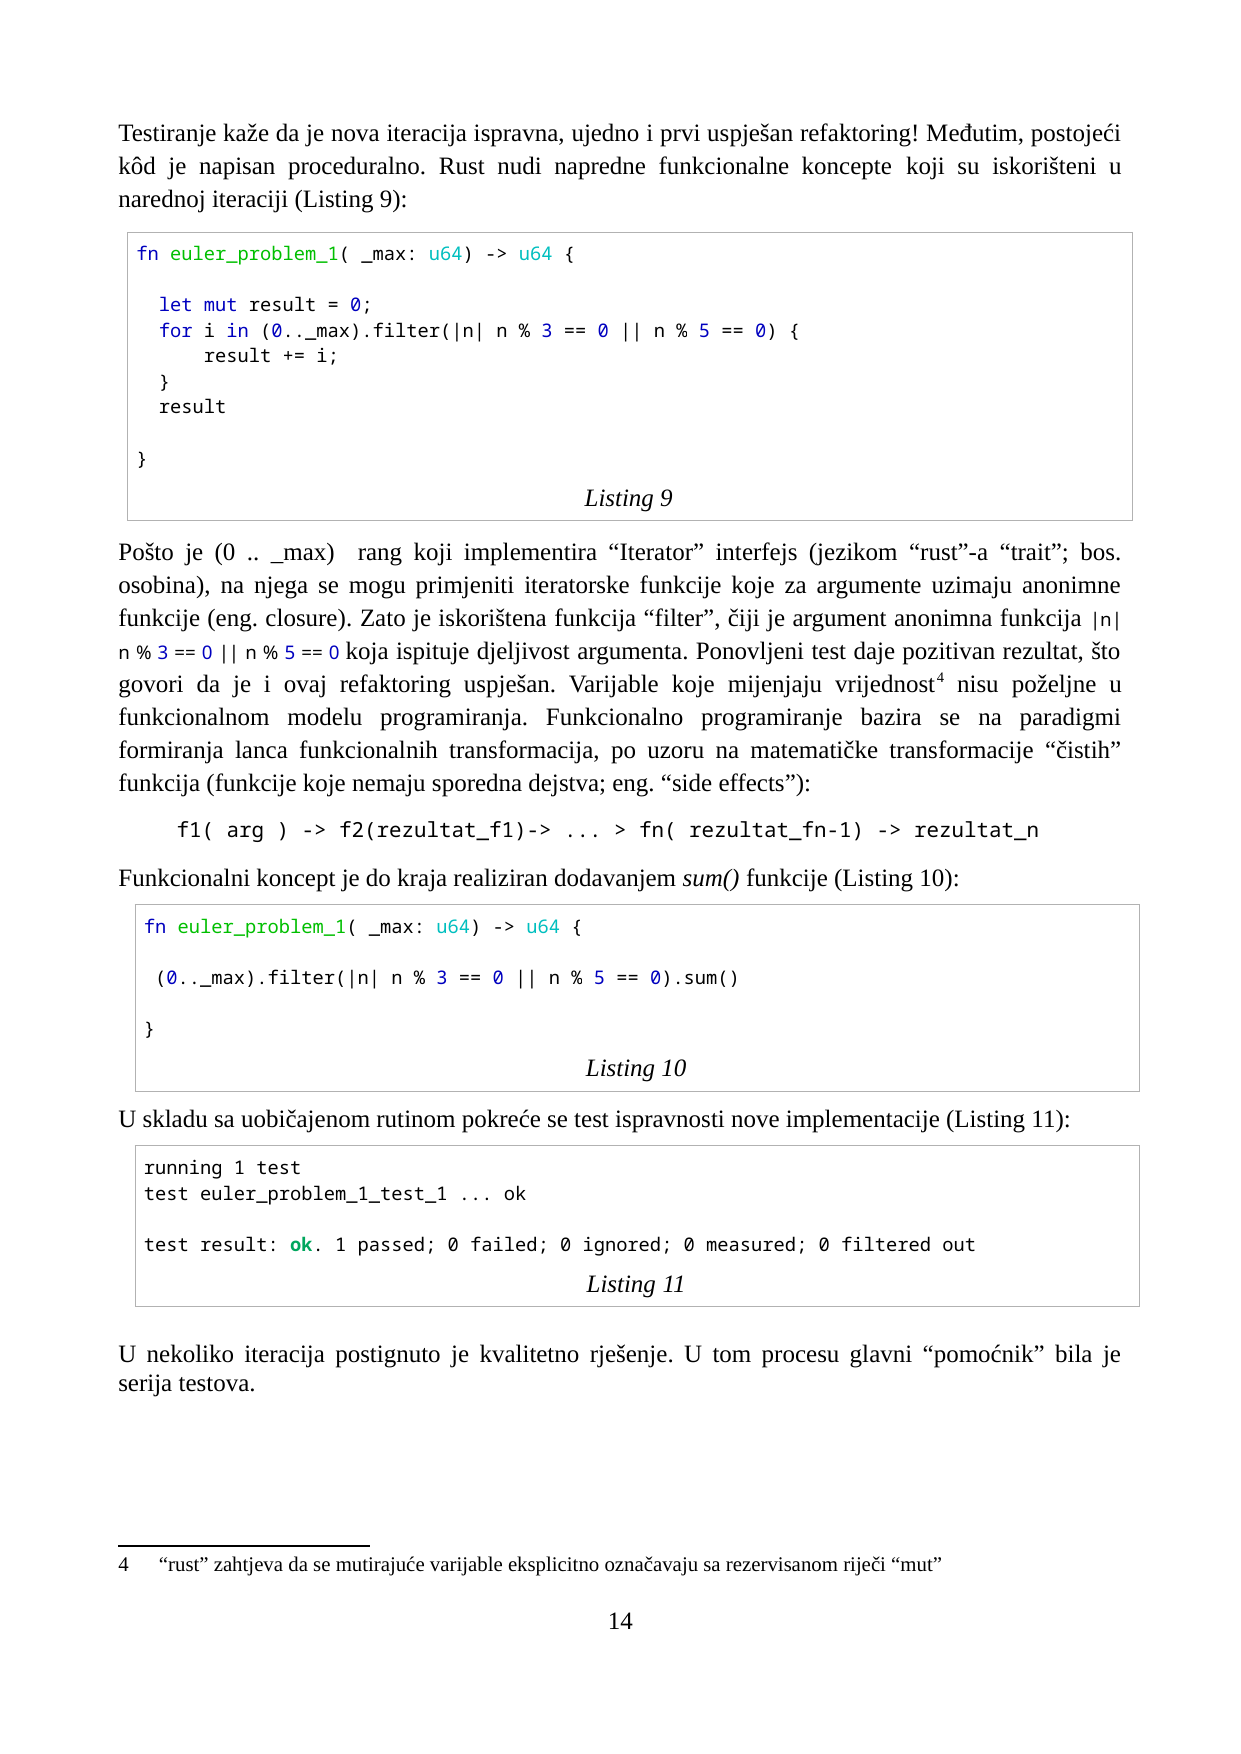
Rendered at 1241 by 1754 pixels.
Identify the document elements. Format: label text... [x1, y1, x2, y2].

text fn euler_problem_1( _max: u64) -> u64 { [143, 913, 1131, 939]
text “rust” zahtjeva da se mutirajuće varijable eksplicitno označavaju sa rezervisanom riječi “mut” [118, 1552, 1122, 1576]
text } [136, 445, 1123, 470]
text result += i; [136, 343, 1123, 368]
text let mut result = 0; [136, 292, 1123, 317]
text U nekoliko iteracija postignuto je kvalitetno rješenje. U tom procesu glavni “pomoćnik” bila je serija testova. [118, 1339, 1122, 1397]
text (0.._max).filter(|n| n % 3 == 0 || n % 5 == 0).sum() [143, 964, 1131, 990]
text Testiranje kaže da je nova iteracija ispravna, ujedno i prvi uspješan refaktoring! Međutim, postojeći kôd je napisan proceduralno. Rust nudi napredne funkcionalne koncepte koji su iskorišteni u narednoj iteraciji (Listing 9): [118, 118, 1122, 213]
text f1( arg ) -> f2(rezultat_f1)-> ... > fn( rezultat_fn-1) -> rezultat_n [118, 816, 1122, 844]
list Listing 9 [136, 483, 1123, 512]
text Pošto je (0 .. _max) rang koji implementira “Iterator” interfejs (jezikom “rust”-a “trait”; bos. osobina), na njega se mogu primjeniti iteratorske funkcije koje za argumente uzimaju anonimne funkcije (eng. closure). Zato je iskorištena funkcija “filter”, čiji je argument anonimna funkcija |n| n % 3 == 0 || n % 5 == 0 koja ispituje djeljivost argumenta. Ponovljeni test daje pozitivan rezultat, što govori da je i ovaj refaktoring uspješan. Varijable koje mijenjaju vrijednost nisu poželjne u funkcionalnom modelu programiranja. Funkcionalno programiranje bazira se na paradigmi formiranja lanca funkcionalnih transformacija, po uzoru na matematičke transformacije “čistih” funkcija (funkcije koje nemaju sporedna dejstva; eng. “side effects”): [128, 233, 1132, 520]
text U skladu sa uobičajenom rutinom pokreće se test ispravnosti nove implementacije (Listing 11): [118, 1038, 1122, 1132]
text result [136, 394, 1123, 419]
text } [143, 1015, 1131, 1041]
text for i in (0.._max).filter(|n| n % 3 == 0 || n % 5 == 0) { [136, 317, 1123, 343]
text } [136, 368, 1123, 394]
text Pošto je (0 .. _max) rang koji implementira “Iterator” interfejs (jezikom “rust”-a “trait”; bos. osobina), na njega se mogu primjeniti iteratorske funkcije koje za argumente uzimaju anonimne funkcije (eng. closure). Zato je iskorištena funkcija “filter”, čiji je argument anonimna funkcija |n| n % 3 == 0 || n % 5 == 0 koja ispituje djeljivost argumenta. Ponovljeni test daje pozitivan rezultat, što govori da je i ovaj refaktoring uspješan. Varijable koje mijenjaju vrijednost nisu poželjne u funkcionalnom modelu programiranja. Funkcionalno programiranje bazira se na paradigmi formiranja lanca funkcionalnih transformacija, po uzoru na matematičke transformacije “čistih” funkcija (funkcije koje nemaju sporedna dejstva; eng. “side effects”): [118, 232, 1122, 797]
text running 1 test [143, 1154, 1131, 1180]
list Listing 10 [143, 1053, 1131, 1082]
text test result: ok. 1 passed; 0 failed; 0 ignored; 0 measured; 0 filtered out [143, 1231, 1131, 1256]
text fn euler_problem_1( _max: u64) -> u64 { [136, 241, 1123, 266]
text Funkcionalni koncept je do kraja realiziran dodavanjem sum() funkcije (Listing 10): [118, 863, 1122, 891]
text test euler_problem_1_test_1 ... ok [143, 1180, 1131, 1205]
list Listing 11 [143, 1269, 1131, 1298]
